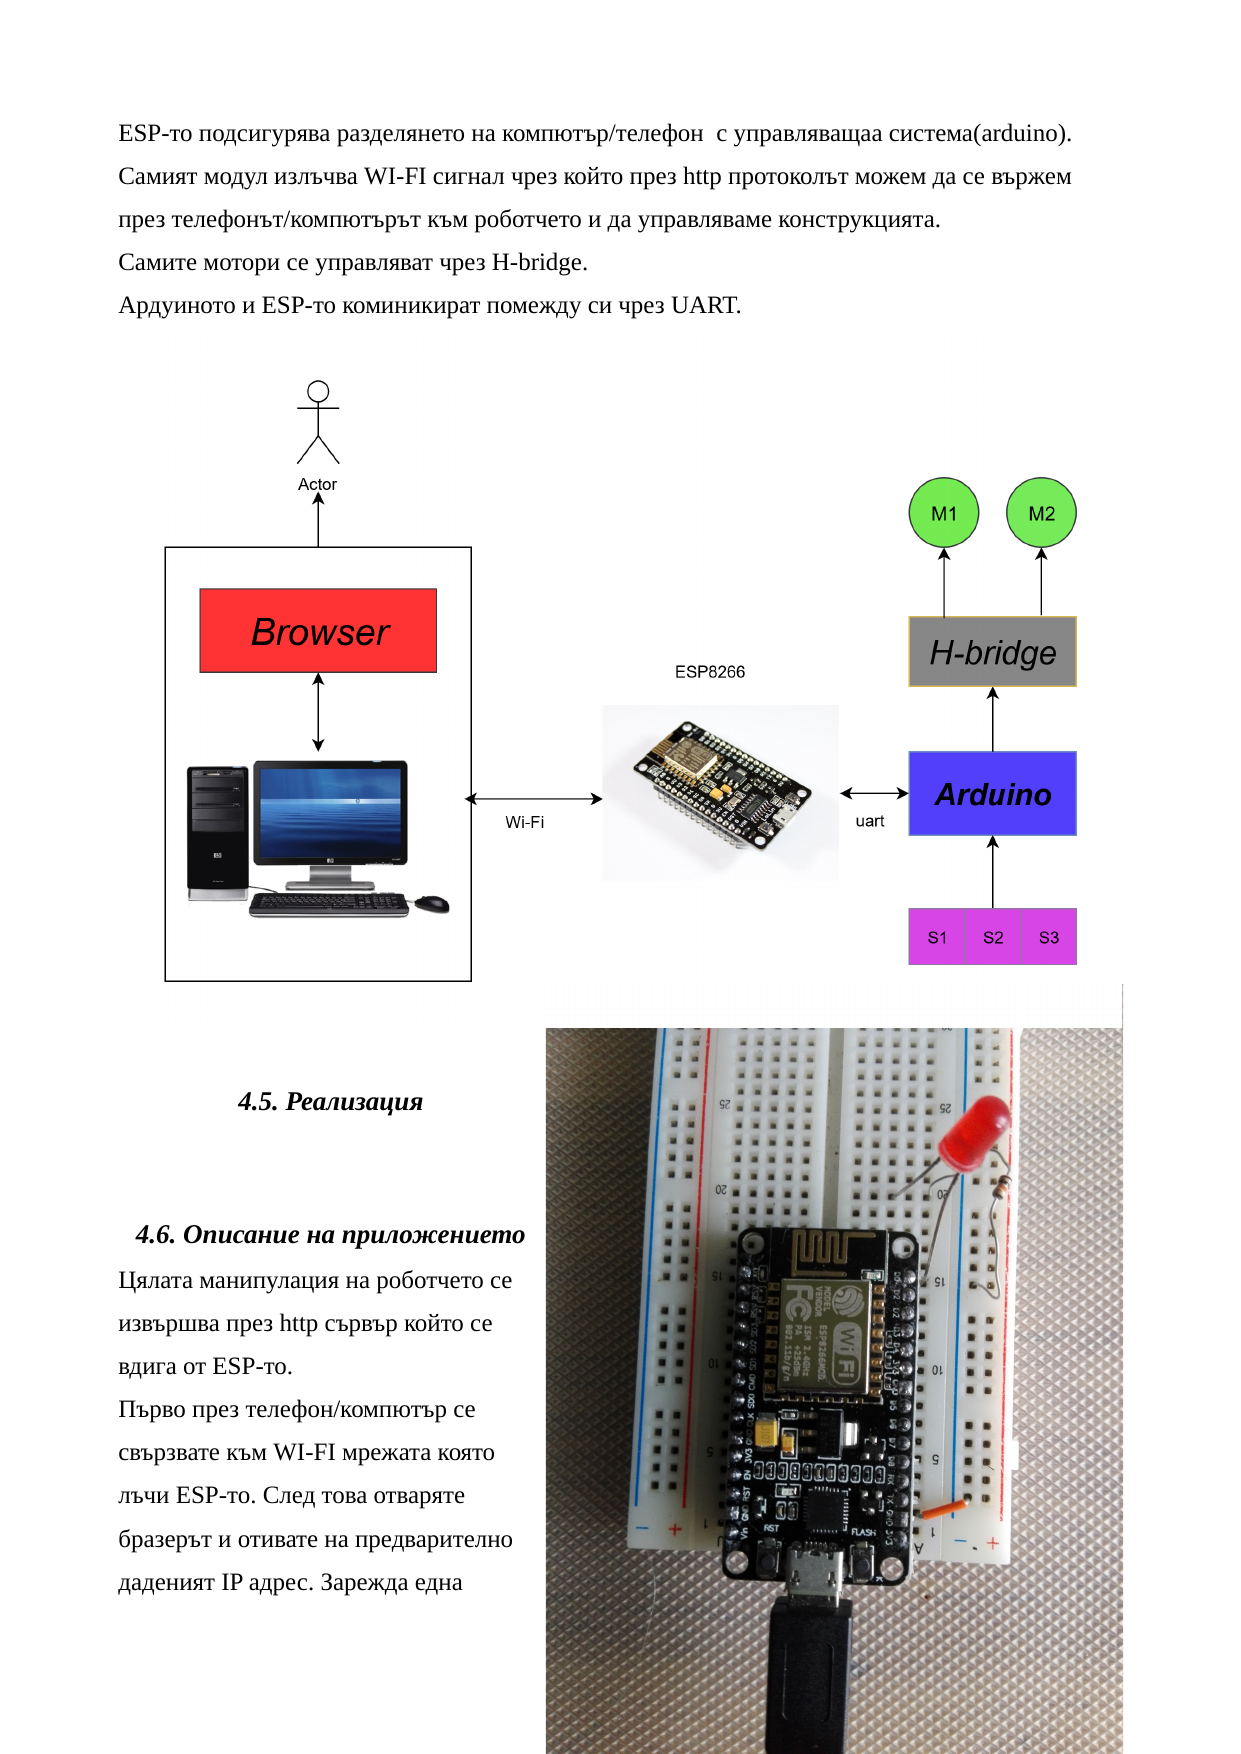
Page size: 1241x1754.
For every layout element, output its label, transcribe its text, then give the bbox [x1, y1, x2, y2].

picture [118, 333, 1124, 1754]
text 4.5. Реализация [118, 1085, 545, 1116]
text Самите мотори се управляват чрез H-bridge. [118, 247, 1122, 276]
text 4.6. Описание на приложението [118, 1218, 545, 1249]
text ESP-то подсигурява разделянето на компютър/телефон с управляващаа система(arduino). Самият модул излъчва WI-FI сигнал чрез който през http протоколът можем да се вържем през телефонът/компютърът към роботчето и да управляваме конструкцията. [118, 118, 1122, 233]
text Ардуиното и ESP-то коминикират помежду си чрез UART. [118, 291, 1122, 319]
text Цялата манипулация на роботчето се извършва през http сървър който се вдига от ESP-то. [118, 1265, 545, 1380]
text Първо през телефон/компютър се свързвате към WI-FI мрежата която лъчи ESP-то. След това отваряте бразерът и отивате на предварително даденият IP адрес. Зарежда една [118, 1394, 545, 1596]
